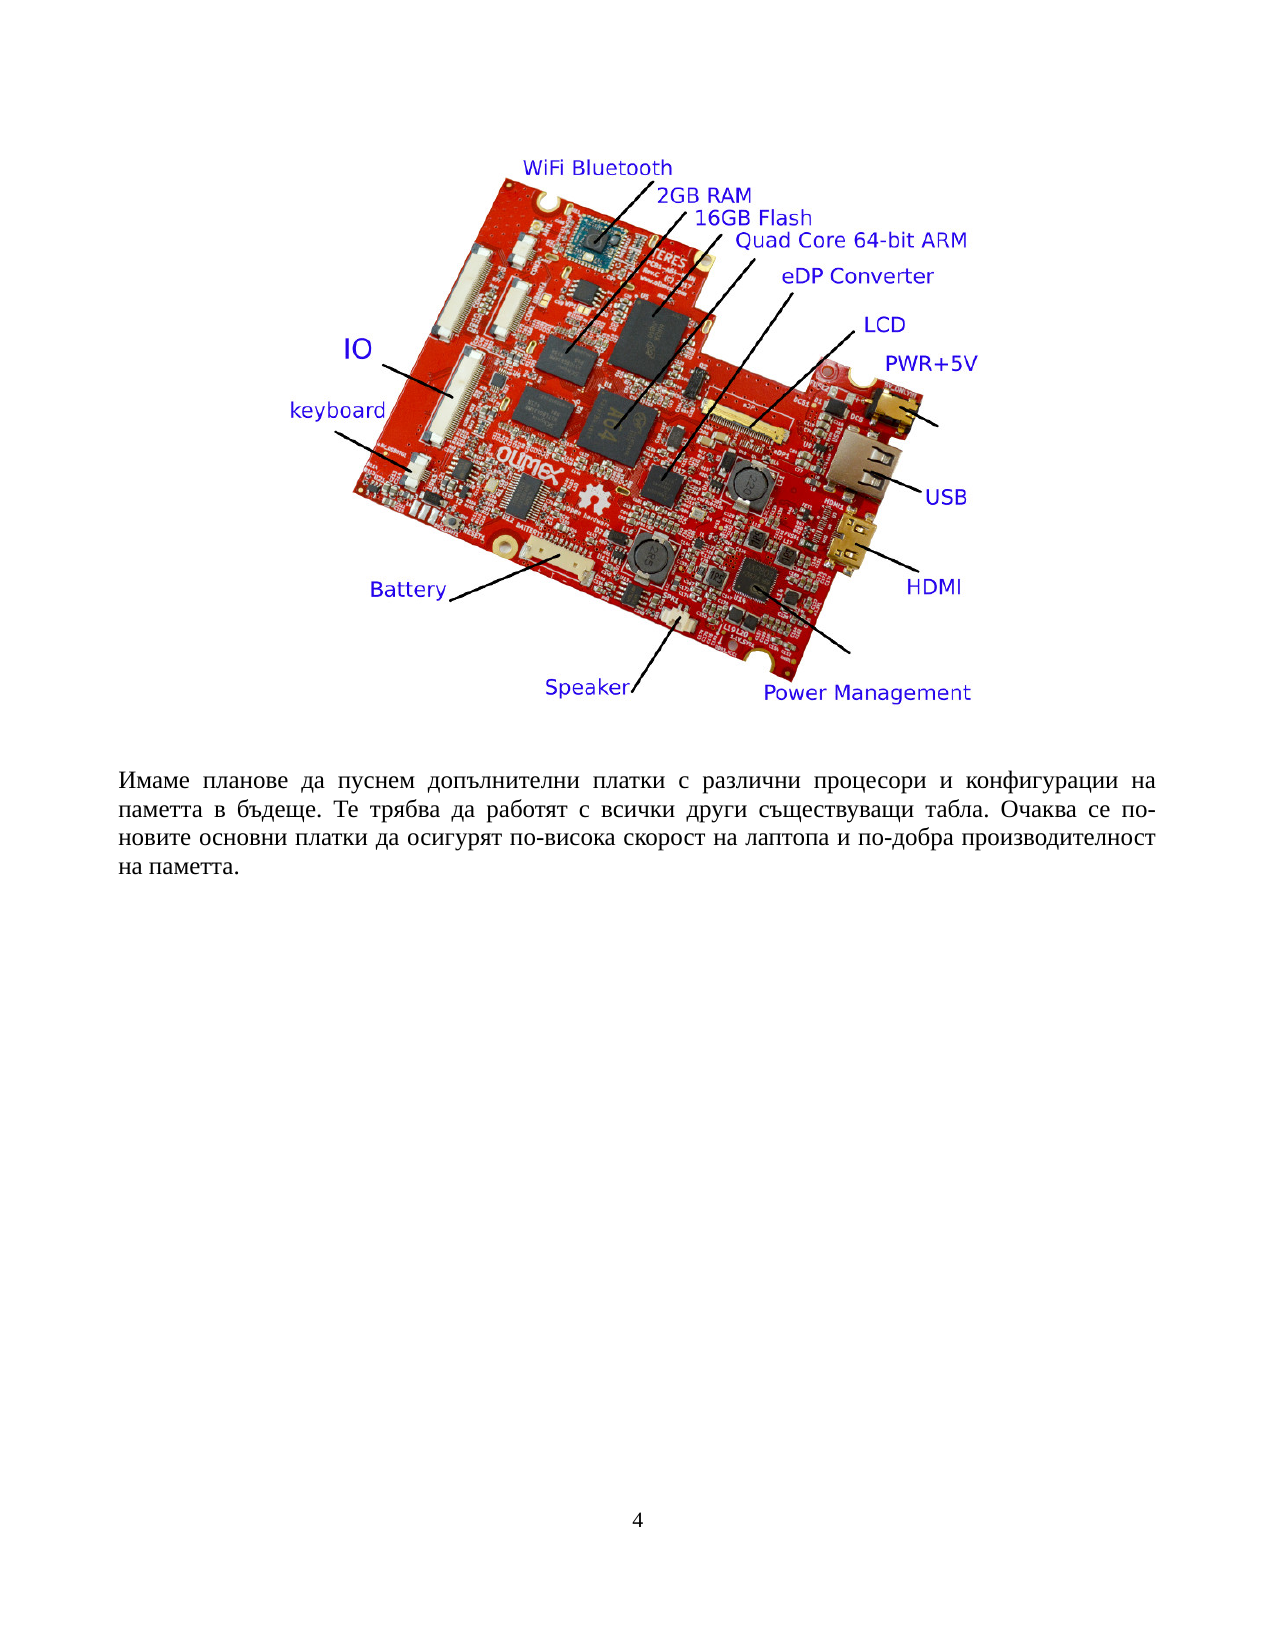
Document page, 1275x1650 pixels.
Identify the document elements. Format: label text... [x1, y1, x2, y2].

text Имаме планове да пуснем допълнителни платки с различни процесори и конфигурации на паметта в бъдеще. Те трябва да работят с всички други съществуващи табла. Очаква се по-новите основни платки да осигурят по-висока скорост на лаптопа и по-добра производителност на паметта. [118, 118, 1157, 880]
picture [289, 137, 986, 747]
